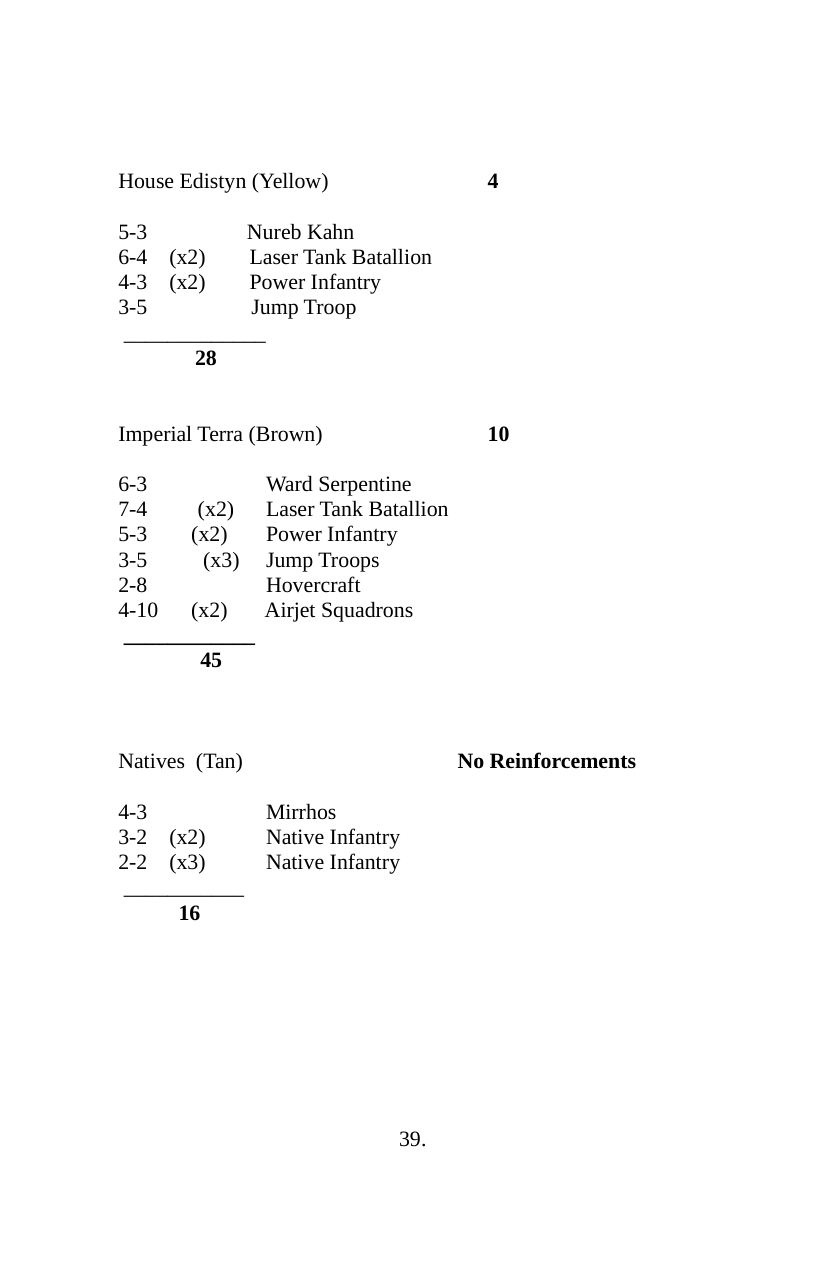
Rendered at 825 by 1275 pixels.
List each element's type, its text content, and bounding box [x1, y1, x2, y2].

text 6-4 (x2) Laser Tank Batallion [118, 244, 707, 269]
text 7-4 (x2) Laser Tank Batallion [118, 496, 707, 521]
text 5-3 Nureb Kahn [118, 219, 707, 244]
text _____________ [118, 320, 707, 345]
text 3-2 (x2) Native Infantry [118, 824, 707, 849]
text 45 [118, 647, 707, 673]
text Natives (Tan) No Reinforcements [118, 748, 707, 773]
text ____________ [118, 622, 707, 647]
text 3-5 Jump Troop [118, 294, 707, 320]
text 2-8 Hovercraft [118, 572, 707, 597]
text 4-3 (x2) Power Infantry [118, 269, 707, 294]
text 4-10 (x2) Airjet Squadrons [118, 597, 707, 622]
text 4-3 Mirrhos [118, 799, 707, 824]
text House Edistyn (Yellow) 4 [118, 168, 707, 194]
text 3-5 (x3) Jump Troops [118, 547, 707, 572]
text 2-2 (x3) Native Infantry [118, 849, 707, 874]
text 28 [118, 345, 707, 370]
text 5-3 (x2) Power Infantry [118, 521, 707, 547]
text 6-3 Ward Serpentine [118, 471, 707, 496]
text Imperial Terra (Brown) 10 [118, 421, 707, 446]
text 39. [118, 1126, 707, 1152]
text 16 [118, 899, 707, 925]
text ___________ [118, 874, 707, 899]
